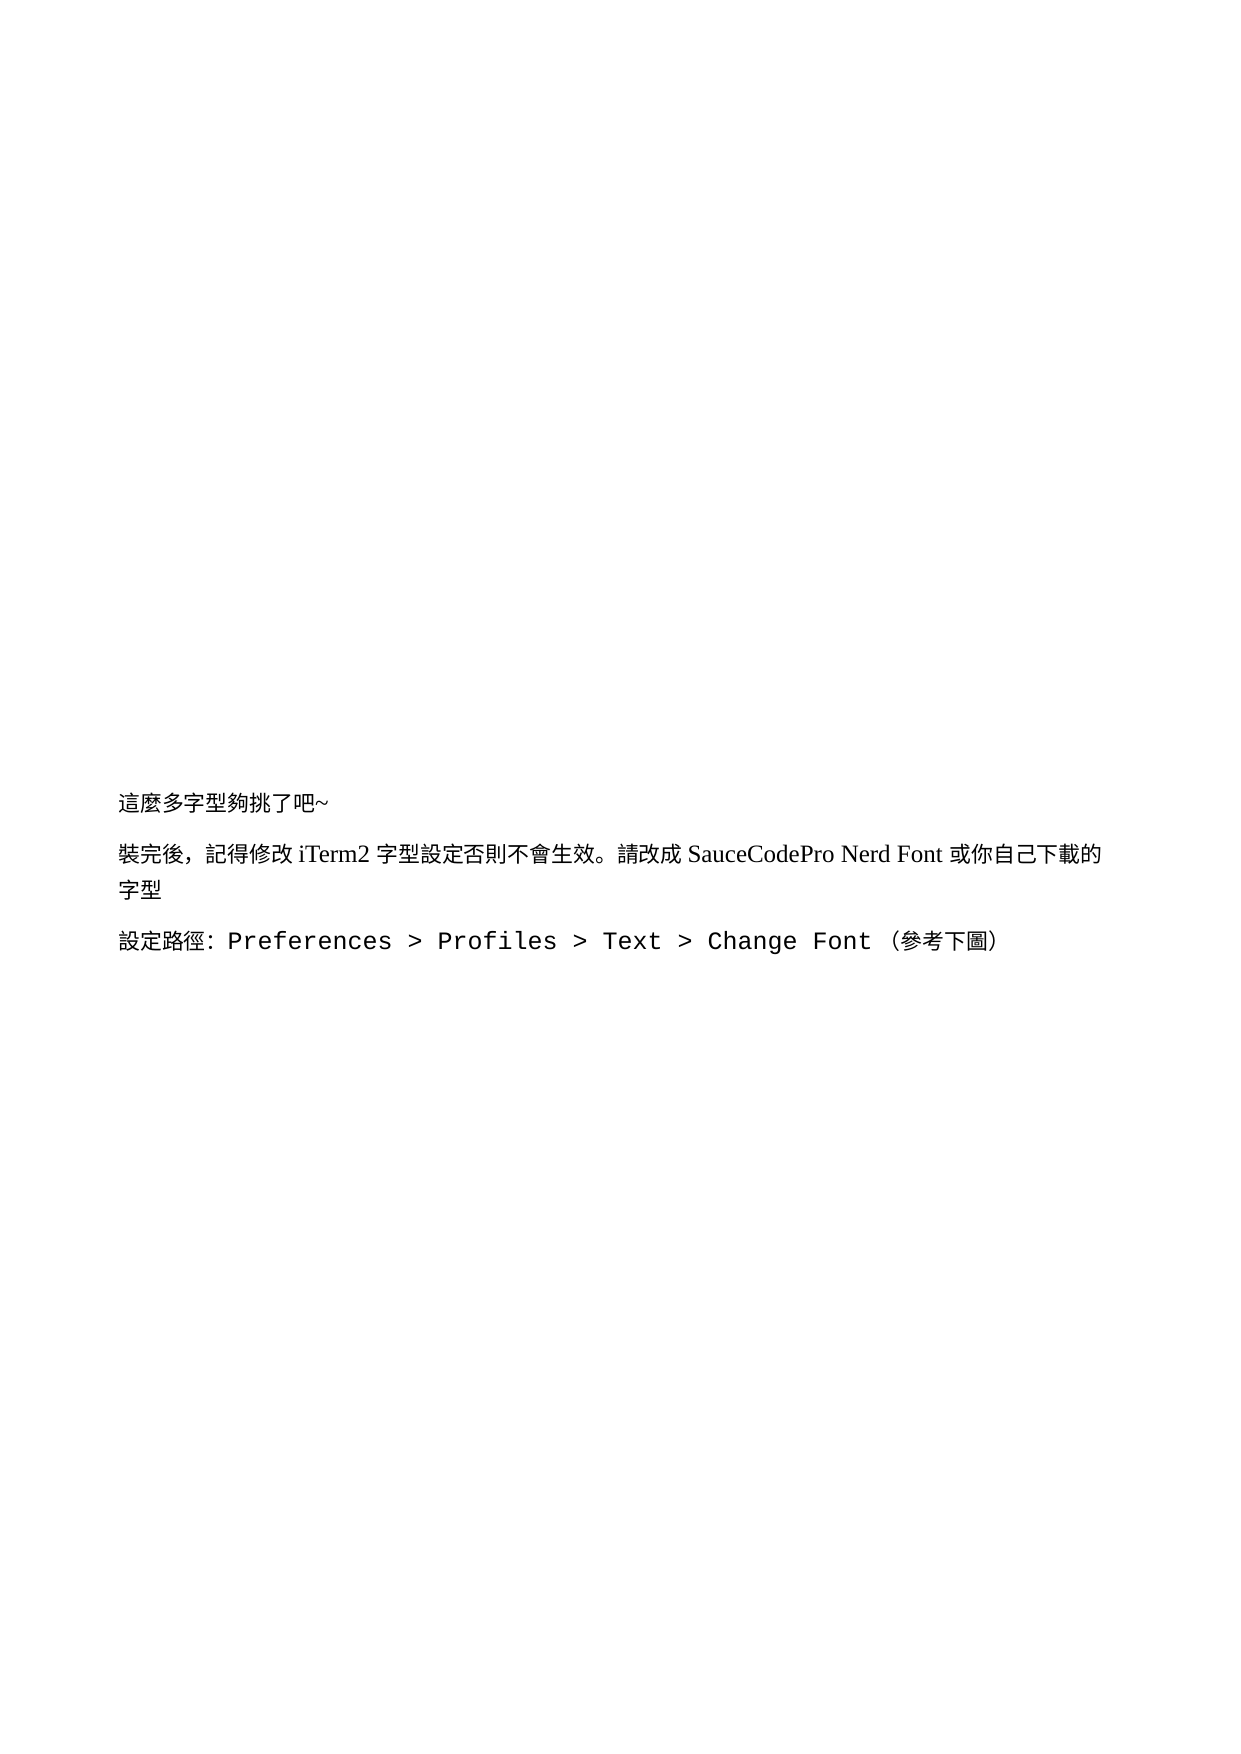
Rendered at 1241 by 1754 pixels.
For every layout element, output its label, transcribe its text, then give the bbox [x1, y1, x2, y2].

text 裝完後，記得修改 iTerm2 字型設定否則不會生效。請改成 SauceCodePro Nerd Font 或你自己下載的字型 [118, 837, 1122, 905]
text 這麼多字型夠挑了吧~ [118, 786, 1122, 818]
text 設定路徑：Preferences > Profiles > Text > Change Font （參考下圖） [118, 924, 1122, 957]
